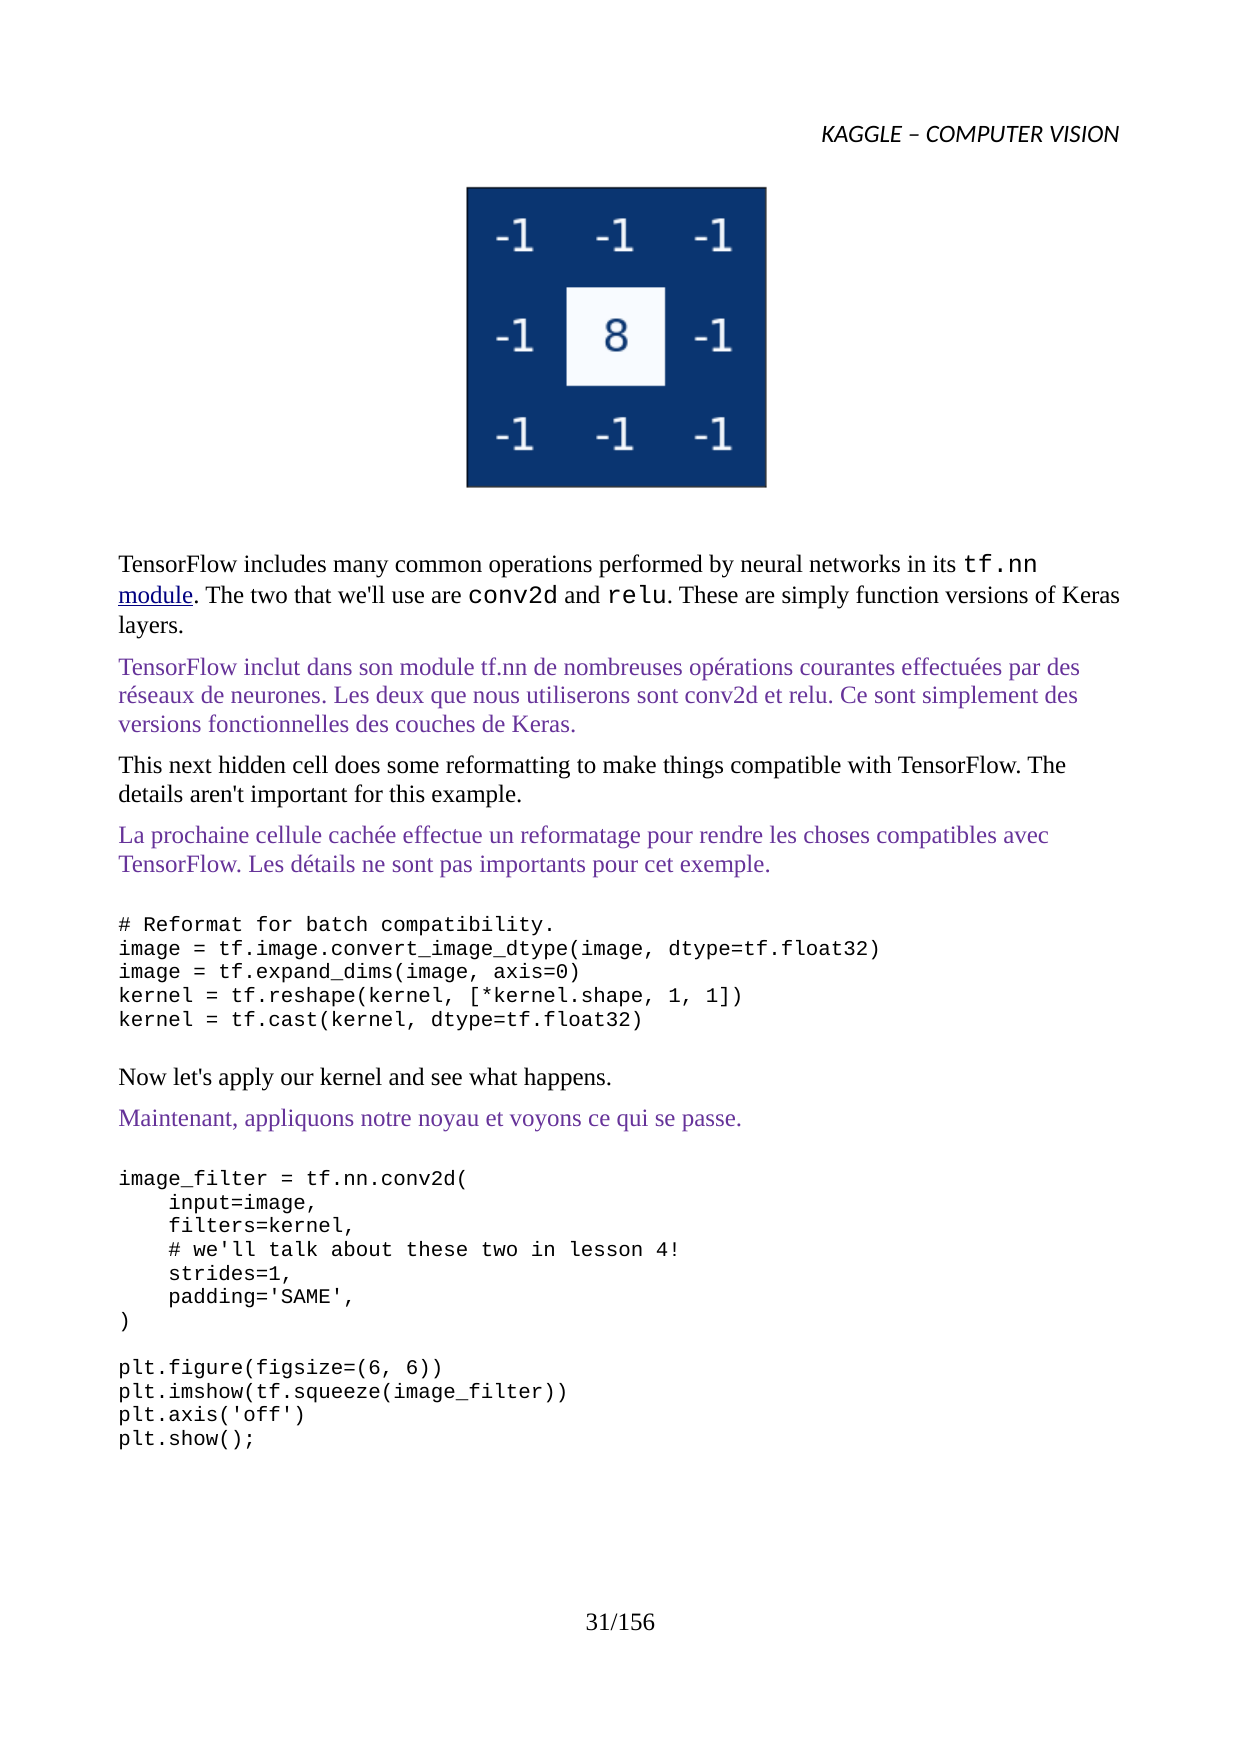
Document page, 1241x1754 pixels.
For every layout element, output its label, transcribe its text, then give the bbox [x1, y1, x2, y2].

text plt.axis('off') [118, 1404, 1122, 1428]
text TensorFlow inclut dans son module tf.nn de nombreuses opérations courantes effectuées par des réseaux de neurones. Les deux que nous utiliserons sont conv2d et relu. Ce sont simplement des versions fonctionnelles des couches de Keras. [118, 652, 1122, 738]
text image = tf.image.convert_image_dtype(image, dtype=tf.float32) [118, 938, 1122, 961]
text ) [118, 1310, 1122, 1333]
text La prochaine cellule cachée effectue un reformatage pour rendre les choses compatibles avec TensorFlow. Les détails ne sont pas importants pour cet exemple. [118, 821, 1122, 878]
text kernel = tf.cast(kernel, dtype=tf.float32) [118, 1009, 1122, 1032]
text # Reformat for batch compatibility. [118, 914, 1122, 938]
text Maintenant, appliquons notre noyau et voyons ce qui se passe. [118, 1103, 1122, 1132]
text input=image, [118, 1192, 1122, 1215]
picture [459, 178, 781, 502]
text image = tf.expand_dims(image, axis=0) [118, 961, 1122, 985]
text plt.imshow(tf.squeeze(image_filter)) [118, 1381, 1122, 1404]
text image_filter = tf.nn.conv2d( [118, 1168, 1122, 1192]
text This next hidden cell does some reformatting to make things compatible with TensorFlow. The details aren't important for this example. [118, 751, 1122, 808]
text filters=kernel, [118, 1215, 1122, 1239]
text plt.figure(figsize=(6, 6)) [118, 1357, 1122, 1381]
text kernel = tf.reshape(kernel, [*kernel.shape, 1, 1]) [118, 985, 1122, 1009]
text padding='SAME', [118, 1286, 1122, 1310]
text # we'll talk about these two in lesson 4! [118, 1239, 1122, 1263]
text plt.show(); [118, 1428, 1122, 1452]
text strides=1, [118, 1263, 1122, 1286]
text Now let's apply our kernel and see what happens. [118, 1062, 1122, 1091]
text TensorFlow includes many common operations performed by neural networks in its tf.nn module. The two that we'll use are conv2d and relu. These are simply function versions of Keras layers. [118, 549, 1122, 639]
